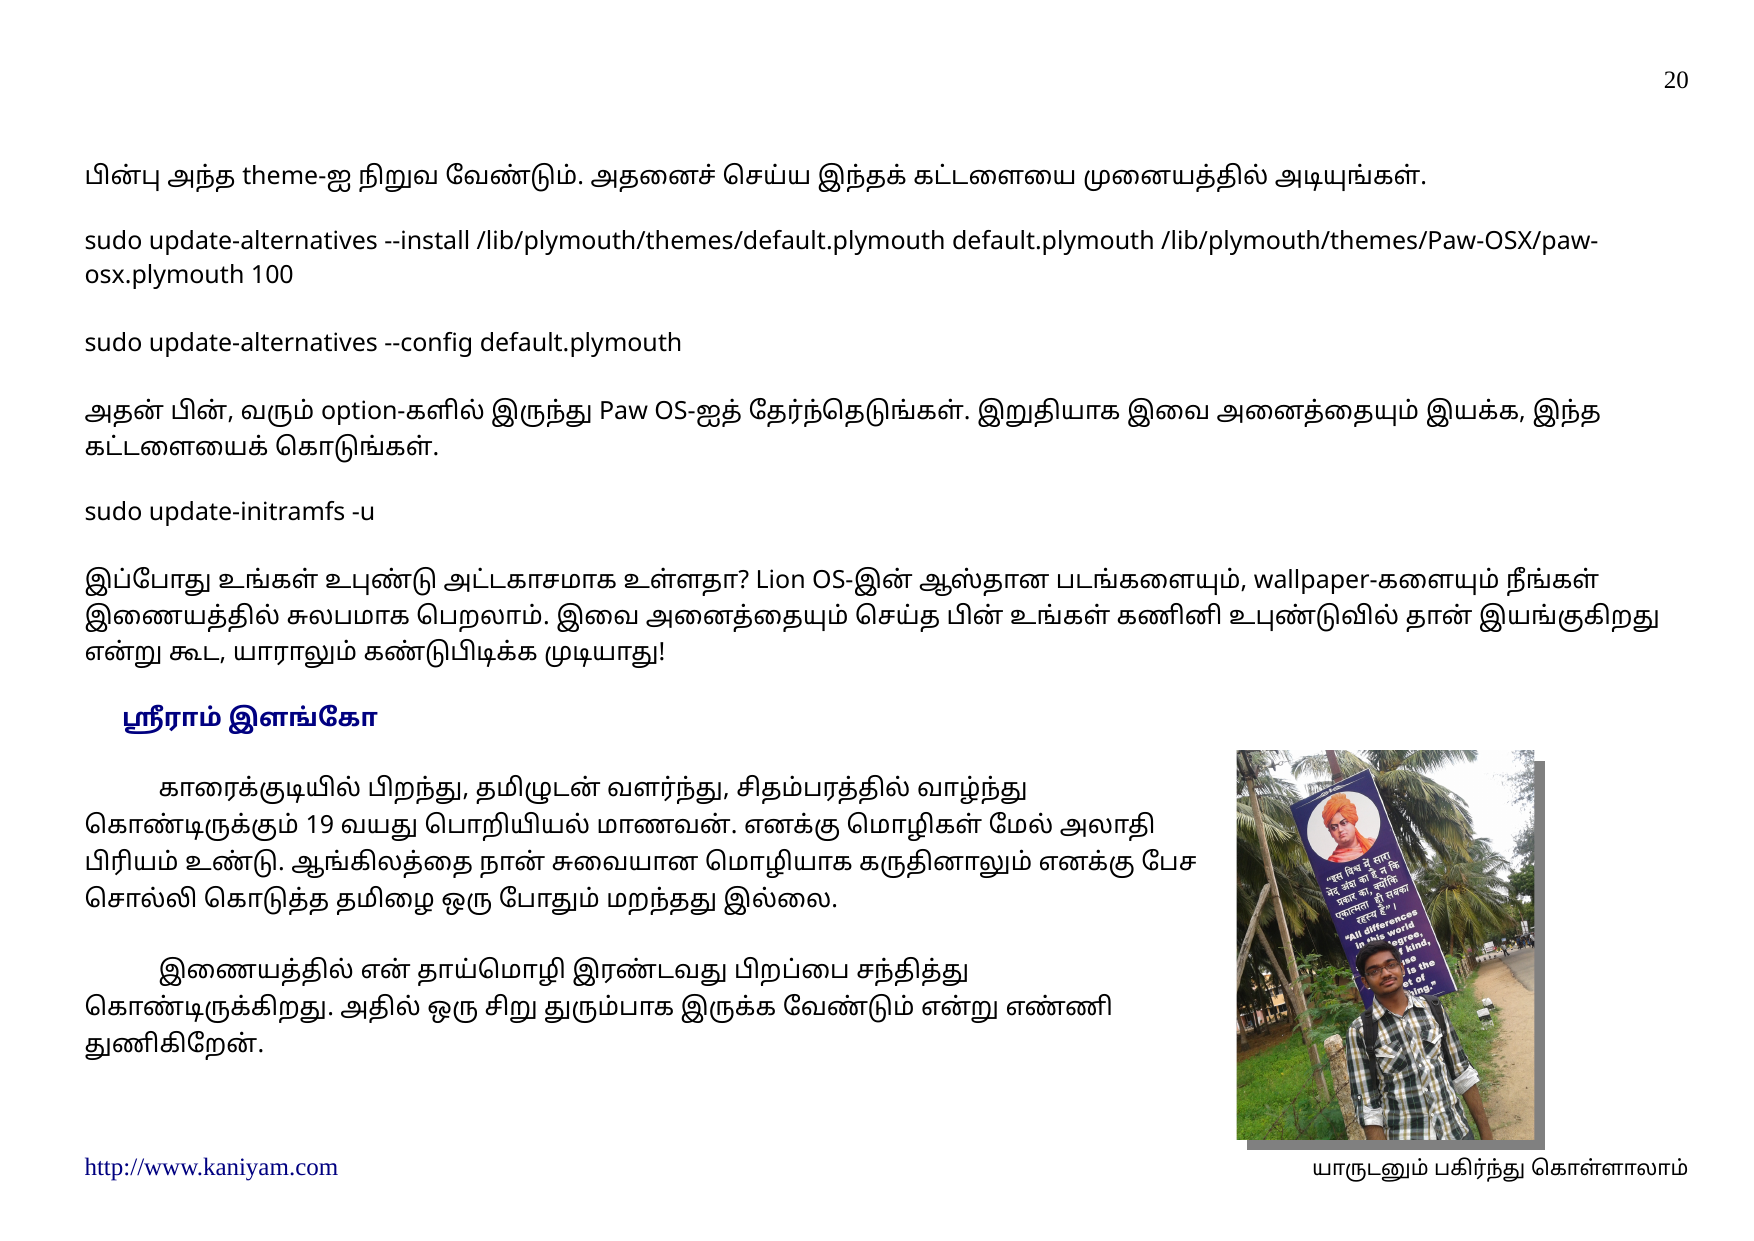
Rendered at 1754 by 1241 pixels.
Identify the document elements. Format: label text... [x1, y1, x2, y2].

text ஸ்ரீராம் இளங்கோ [84, 704, 1688, 735]
text காரைக்குடியில் பிறந்து, தமிழுடன் வளர்ந்து, சிதம்பரத்தில் வாழ்ந்து கொண்டிருக்கும் 19 வயது பொறியியல் மாணவன். எனக்கு மொழிகள் மேல் அலாதி பிரியம் உண்டு. ஆங்கிலத்தை நான் சுவையான மொழியாக கருதினாலும் எனக்கு பேச சொல்லி கொடுத்த தமிழை ஒரு போதும் மறந்தது இல்லை. இணையத்தில் என் தாய்மொழி இரண்டவது பிறப்பை சந்தித்து கொண்டிருக்கிறது. அதில் ஒரு சிறு துரும்பாக இருக்க வேண்டும் என்று எண்ணி துணிகிறேன். [84, 769, 1236, 1096]
text இப்போது உங்கள் உபுண்டு அட்டகாசமாக உள்ளதா? Lion OS-இன் ஆஸ்தான படங்களையும், wallpaper-களையும் நீங்கள் இணையத்தில் சுலபமாக பெறலாம். இவை அனைத்தையும் செய்த பின் உங்கள் கணினி உபுண்டுவில் தான் இயங்குகிறது என்று கூட, யாராலும் கண்டுபிடிக்க முடியாது! [84, 528, 1688, 670]
picture [1236, 750, 1535, 1140]
text [1545, 769, 1688, 1096]
text sudo update-alternatives --config default.plymouth [84, 291, 1688, 359]
text அதன் பின், வரும் option-களில் இருந்து Paw OS-ஐத் தேர்ந்தெடுங்கள். இறுதியாக இவை அனைத்தையும் இயக்க, இந்த கட்டளையைக் கொடுங்கள். [84, 393, 1688, 465]
text sudo update-initramfs -u [84, 494, 1688, 528]
text பின்பு அந்த theme-ஐ நிறுவ வேண்டும். அதனைச் செய்ய இந்தக் கட்டளையை முனையத்தில் அடியுங்கள். [84, 124, 1688, 194]
text sudo update-alternatives --install /lib/plymouth/themes/default.plymouth default.plymouth /lib/plymouth/themes/Paw-OSX/paw-osx.plymouth 100 [84, 223, 1688, 291]
